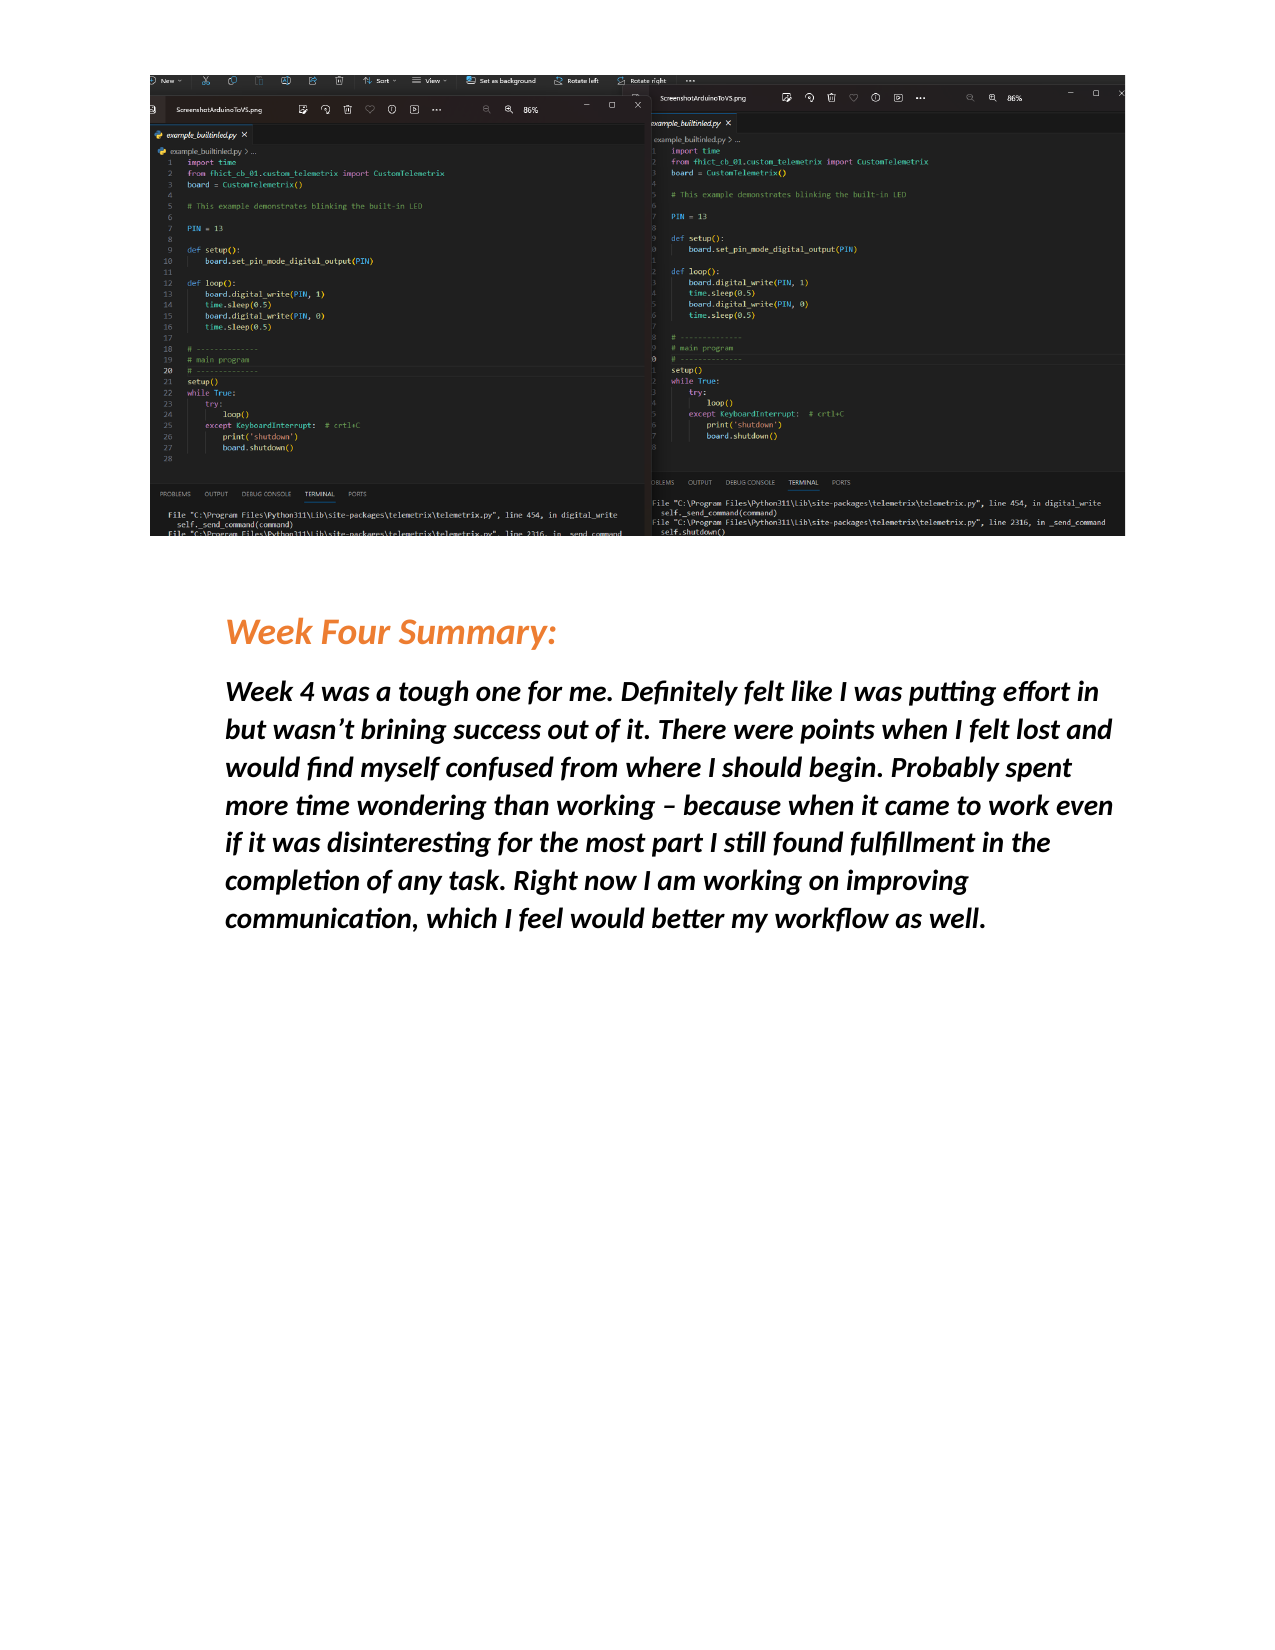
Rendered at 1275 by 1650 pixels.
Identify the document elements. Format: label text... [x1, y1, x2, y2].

list Week 4 was a tough one for me. Definitely felt like I was putting effort in but wasn’t brining success out of it. There were points when I felt lost and would find myself confused from where I should begin. Probably spent more time wondering than working – because when it came to work even if it was disinteresting for the most part I still found fulfillment in the completion of any task. Right now I am working on improving communication, which I feel would better my workflow as well. [225, 673, 1125, 935]
list Week Four Summary: [150, 608, 1125, 654]
